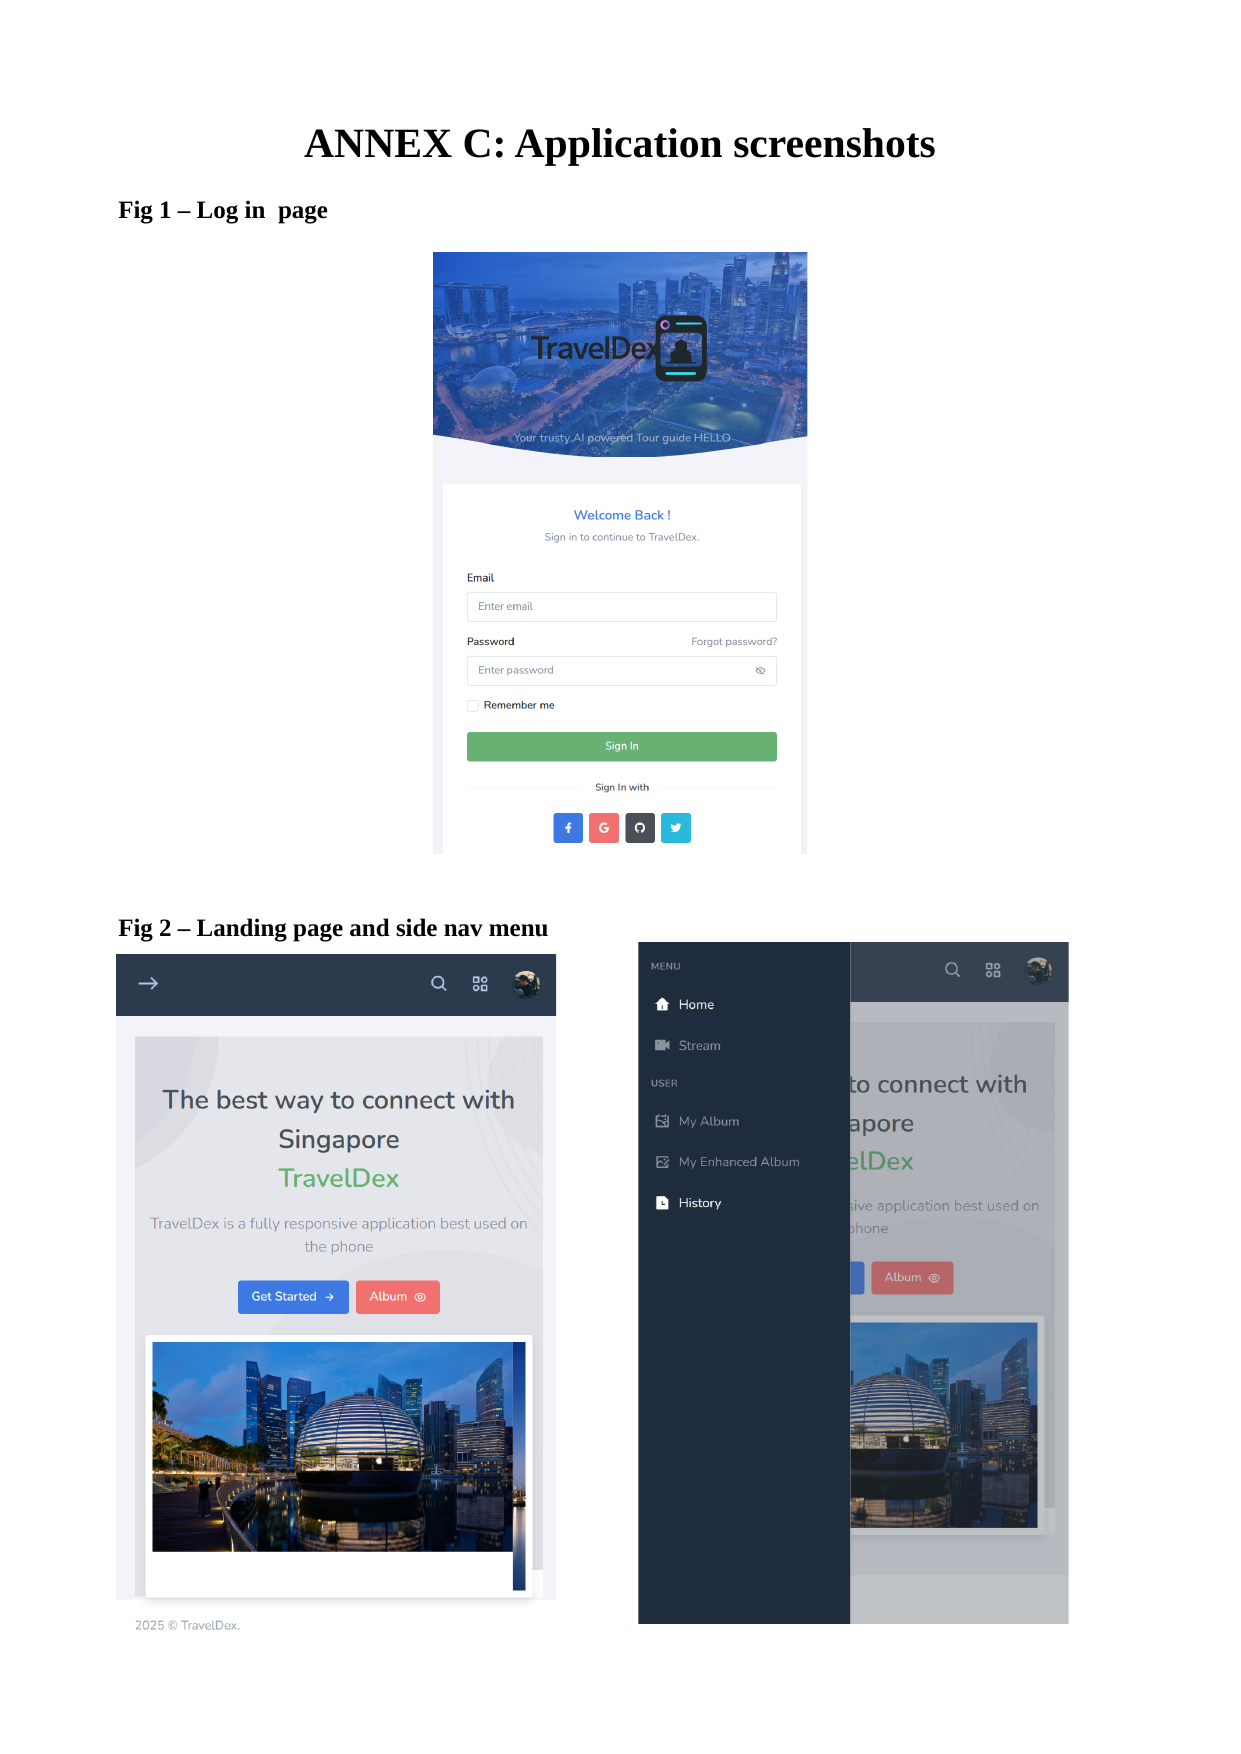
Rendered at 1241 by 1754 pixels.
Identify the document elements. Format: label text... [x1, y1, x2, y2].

picture [638, 942, 1069, 1624]
text Fig 1 – Log in page [118, 195, 1122, 223]
picture [433, 252, 808, 854]
picture [116, 954, 557, 1645]
text ANNEX C: Application screenshots [118, 118, 1122, 166]
text Fig 2 – Landing page and side nav menu [118, 913, 1122, 942]
